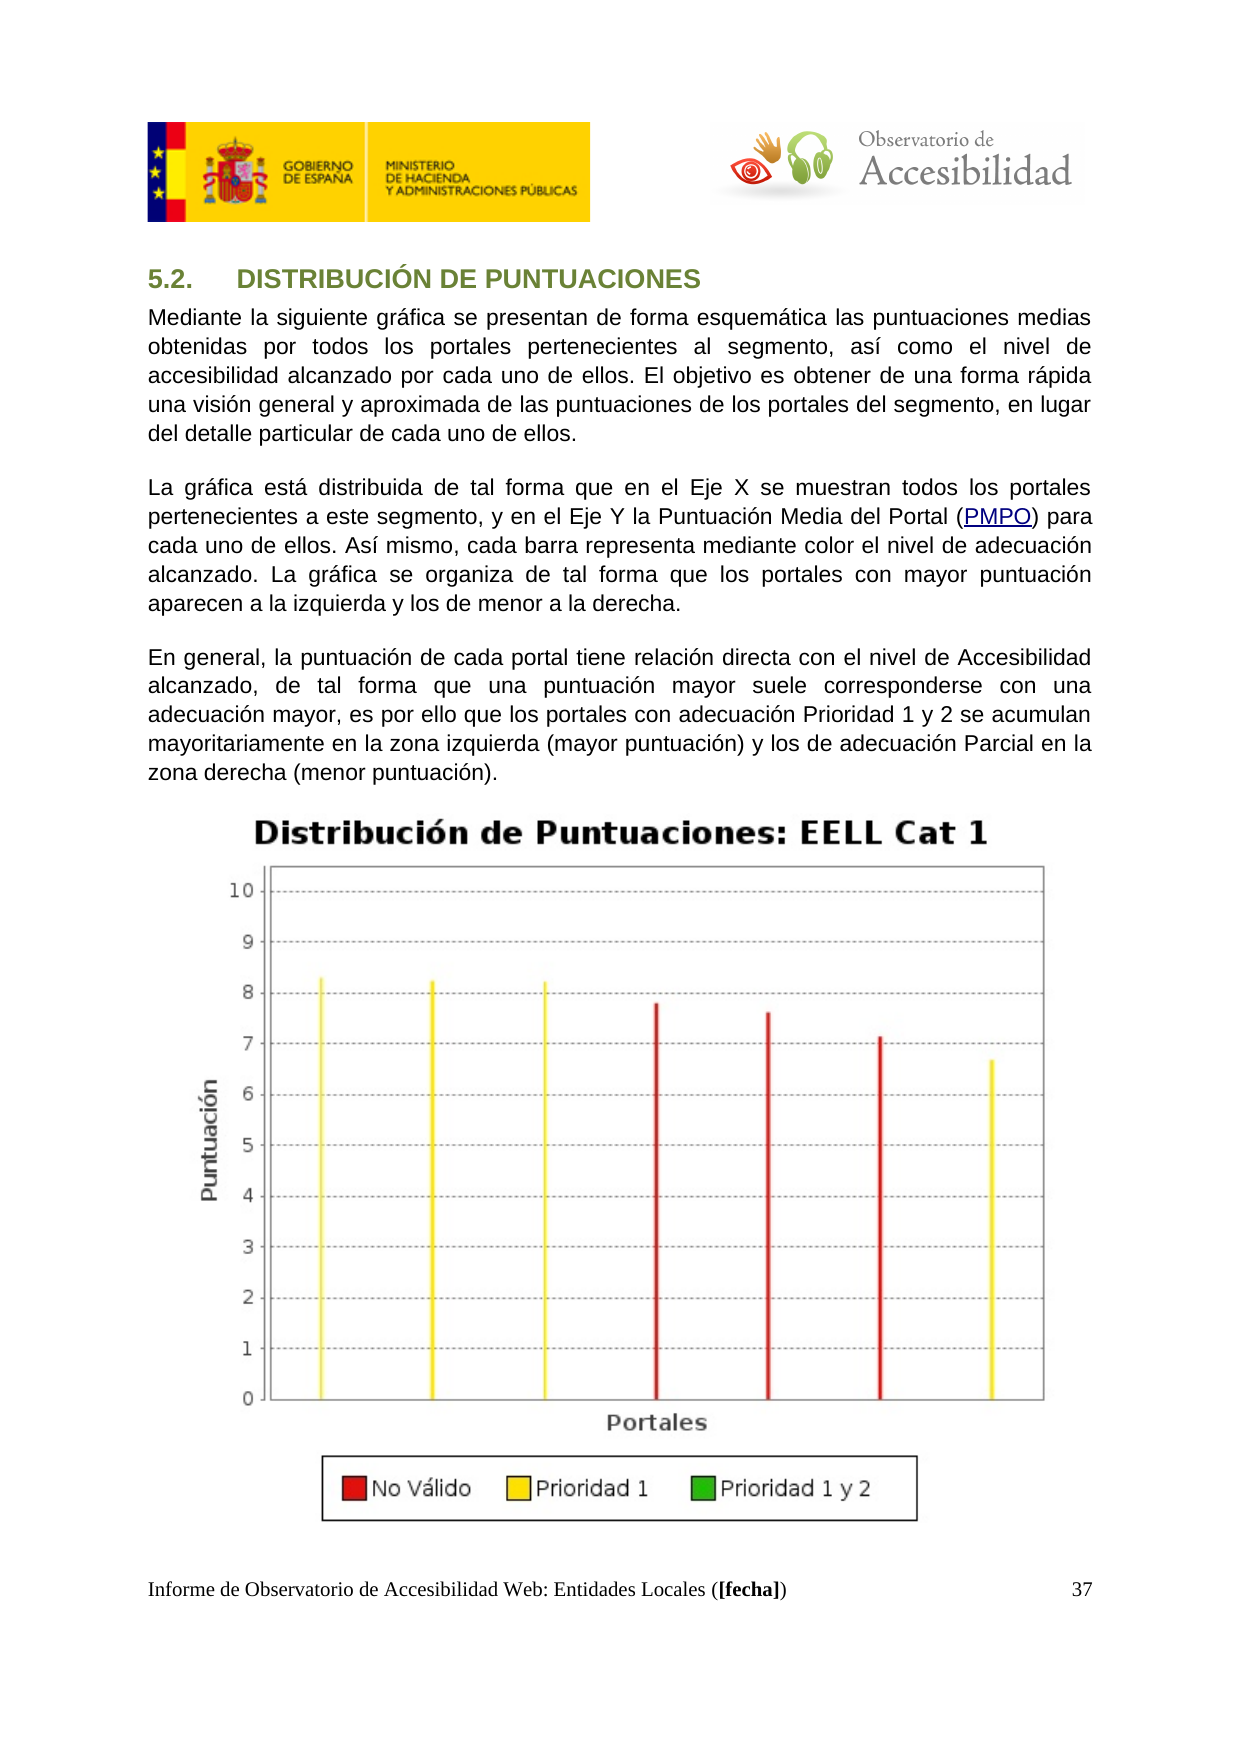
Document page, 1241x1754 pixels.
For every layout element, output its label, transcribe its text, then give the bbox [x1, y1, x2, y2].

picture [178, 813, 1062, 1523]
text La gráfica está distribuida de tal forma que en el Eje X se muestran todos los portales pertenecientes a este segmento, y en el Eje Y la Puntuación Media del Portal (PMPO) para cada uno de ellos. Así mismo, cada barra representa mediante color el nivel de adecuación alcanzado. La gráfica se organiza de tal forma que los portales con mayor puntuación aparecen a la izquierda y los de menor a la derecha. [148, 474, 1092, 616]
list Distribución de puntuaciones [148, 263, 1092, 294]
text Mediante la siguiente gráfica se presentan de forma esquemática las puntuaciones medias obtenidas por todos los portales pertenecientes al segmento, así como el nivel de accesibilidad alcanzado por cada uno de ellos. El objetivo es obtener de una forma rápida una visión general y aproximada de las puntuaciones de los portales del segmento, en lugar del detalle particular de cada uno de ellos. [148, 304, 1092, 446]
picture [710, 122, 1086, 205]
picture [147, 122, 591, 222]
text En general, la puntuación de cada portal tiene relación directa con el nivel de Accesibilidad alcanzado, de tal forma que una puntuación mayor suele corresponderse con una adecuación mayor, es por ello que los portales con adecuación Prioridad 1 y 2 se acumulan mayoritariamente en la zona izquierda (mayor puntuación) y los de adecuación Parcial en la zona derecha (menor puntuación). [148, 643, 1092, 786]
